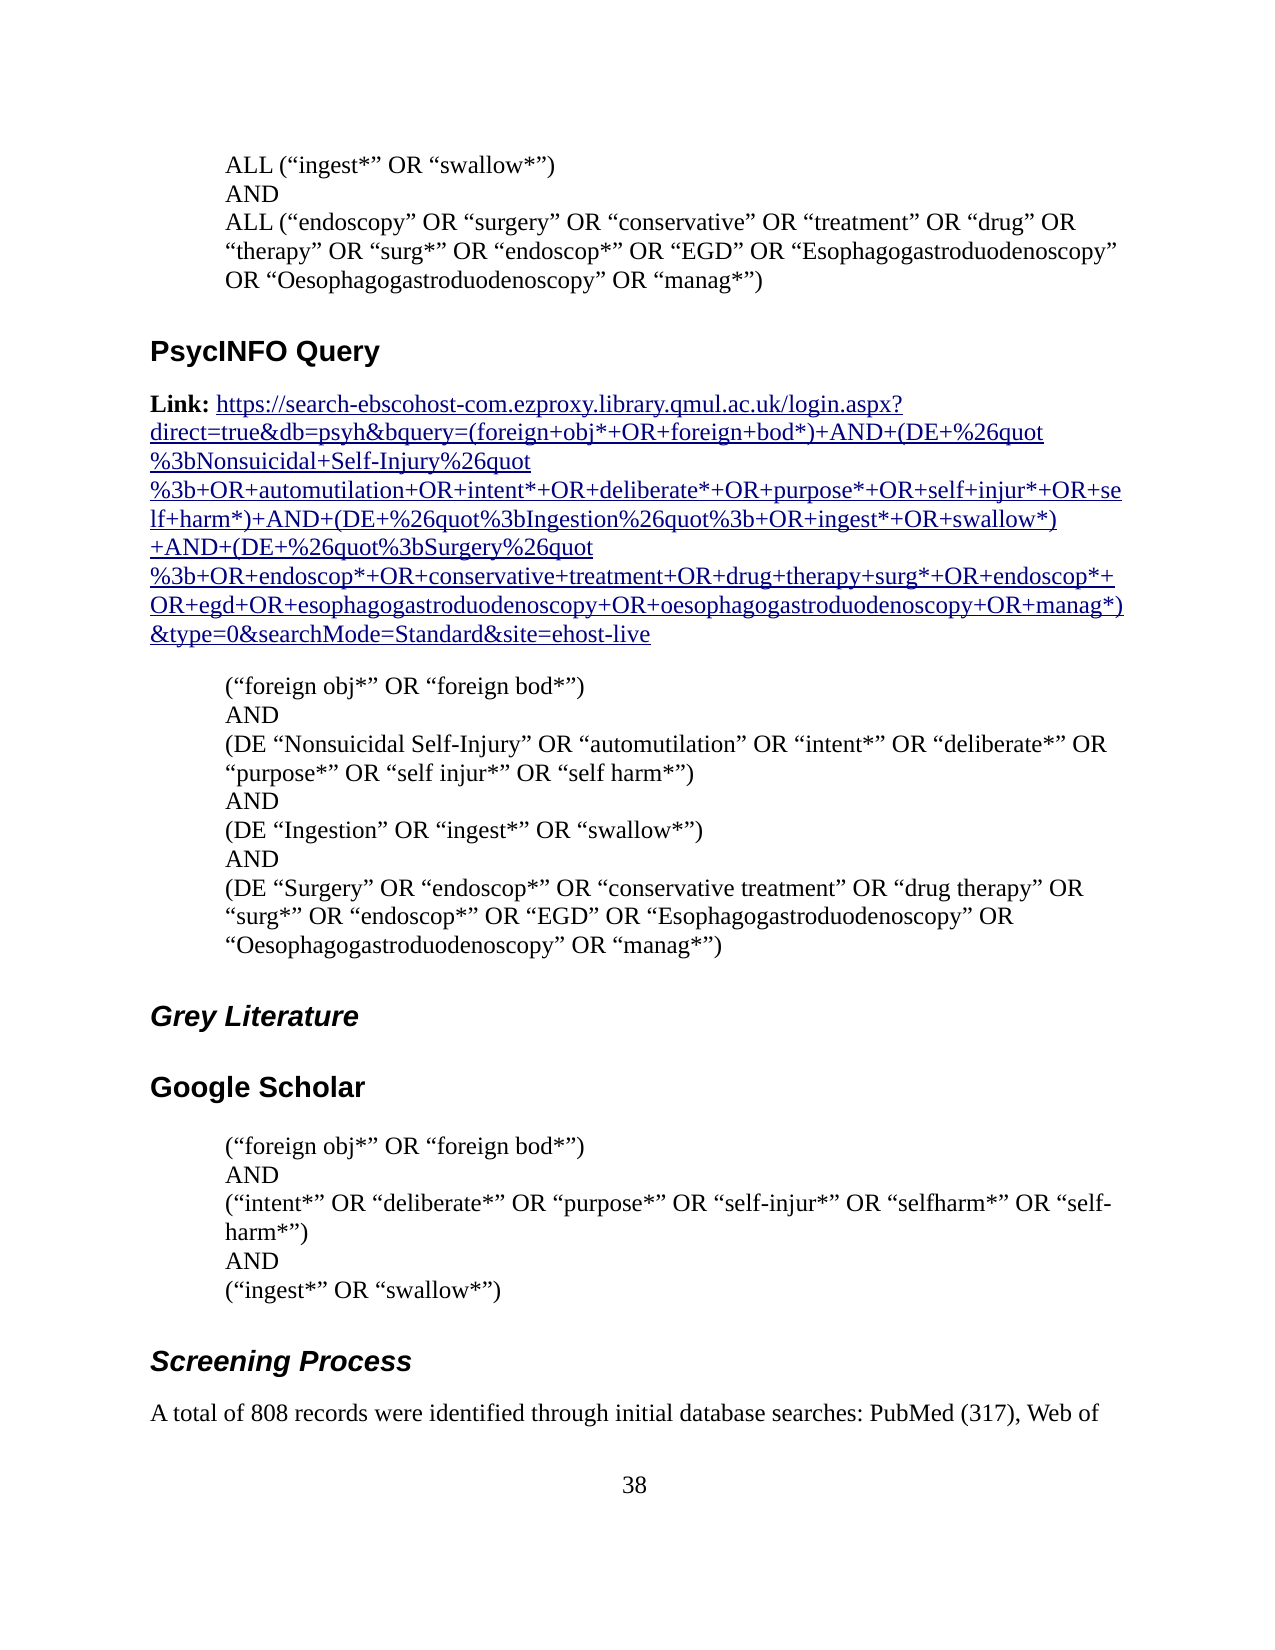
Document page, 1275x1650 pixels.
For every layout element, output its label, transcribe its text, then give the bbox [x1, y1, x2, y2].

text ALL (“ingest*” OR “swallow*”) AND ALL (“endoscopy” OR “surgery” OR “conservative” OR “treatment” OR “drug” OR “therapy” OR “surg*” OR “endoscop*” OR “EGD” OR “Esophagogastroduodenoscopy” OR “Oesophagogastroduodenoscopy” OR “manag*”) [225, 150, 1125, 294]
subtitle PsycINFO Query [150, 334, 1125, 367]
text (“foreign obj*” OR “foreign bod*”) AND (DE “Nonsuicidal Self-Injury” OR “automutilation” OR “intent*” OR “deliberate*” OR “purpose*” OR “self injur*” OR “self harm*”) AND (DE “Ingestion” OR “ingest*” OR “swallow*”) AND (DE “Surgery” OR “endoscop*” OR “conservative treatment” OR “drug therapy” OR “surg*” OR “endoscop*” OR “EGD” OR “Esophagogastroduodenoscopy” OR “Oesophagogastroduodenoscopy” OR “manag*”) [225, 671, 1125, 959]
subtitle Google Scholar [150, 1070, 1125, 1103]
subtitle Grey Literature [150, 999, 1125, 1032]
text A total of 808 records were identified through initial database searches: PubMed (317), Web of [150, 1398, 1125, 1427]
subtitle Screening Process [150, 1343, 1125, 1377]
text Link: https://search-ebscohost-com.ezproxy.library.qmul.ac.uk/login.aspx?direct=true&db=psyh&bquery=(foreign+obj*+OR+foreign+bod*)+AND+(DE+%26quot%3bNonsuicidal+Self-Injury%26quot%3b+OR+automutilation+OR+intent*+OR+deliberate*+OR+purpose*+OR+self+injur*+OR+self+harm*)+AND+(DE+%26quot%3bIngestion%26quot%3b+OR+ingest*+OR+swallow*)+AND+(DE+%26quot%3bSurgery%26quot%3b+OR+endoscop*+OR+conservative+treatment+OR+drug+therapy+surg*+OR+endoscop*+OR+egd+OR+esophagogastroduodenoscopy+OR+oesophagogastroduodenoscopy+OR+manag*)&type=0&searchMode=Standard&site=ehost-live [150, 389, 1125, 647]
text (“foreign obj*” OR “foreign bod*”) AND (“intent*” OR “deliberate*” OR “purpose*” OR “self-injur*” OR “selfharm*” OR “self-harm*”) AND (“ingest*” OR “swallow*”) [225, 1131, 1125, 1303]
